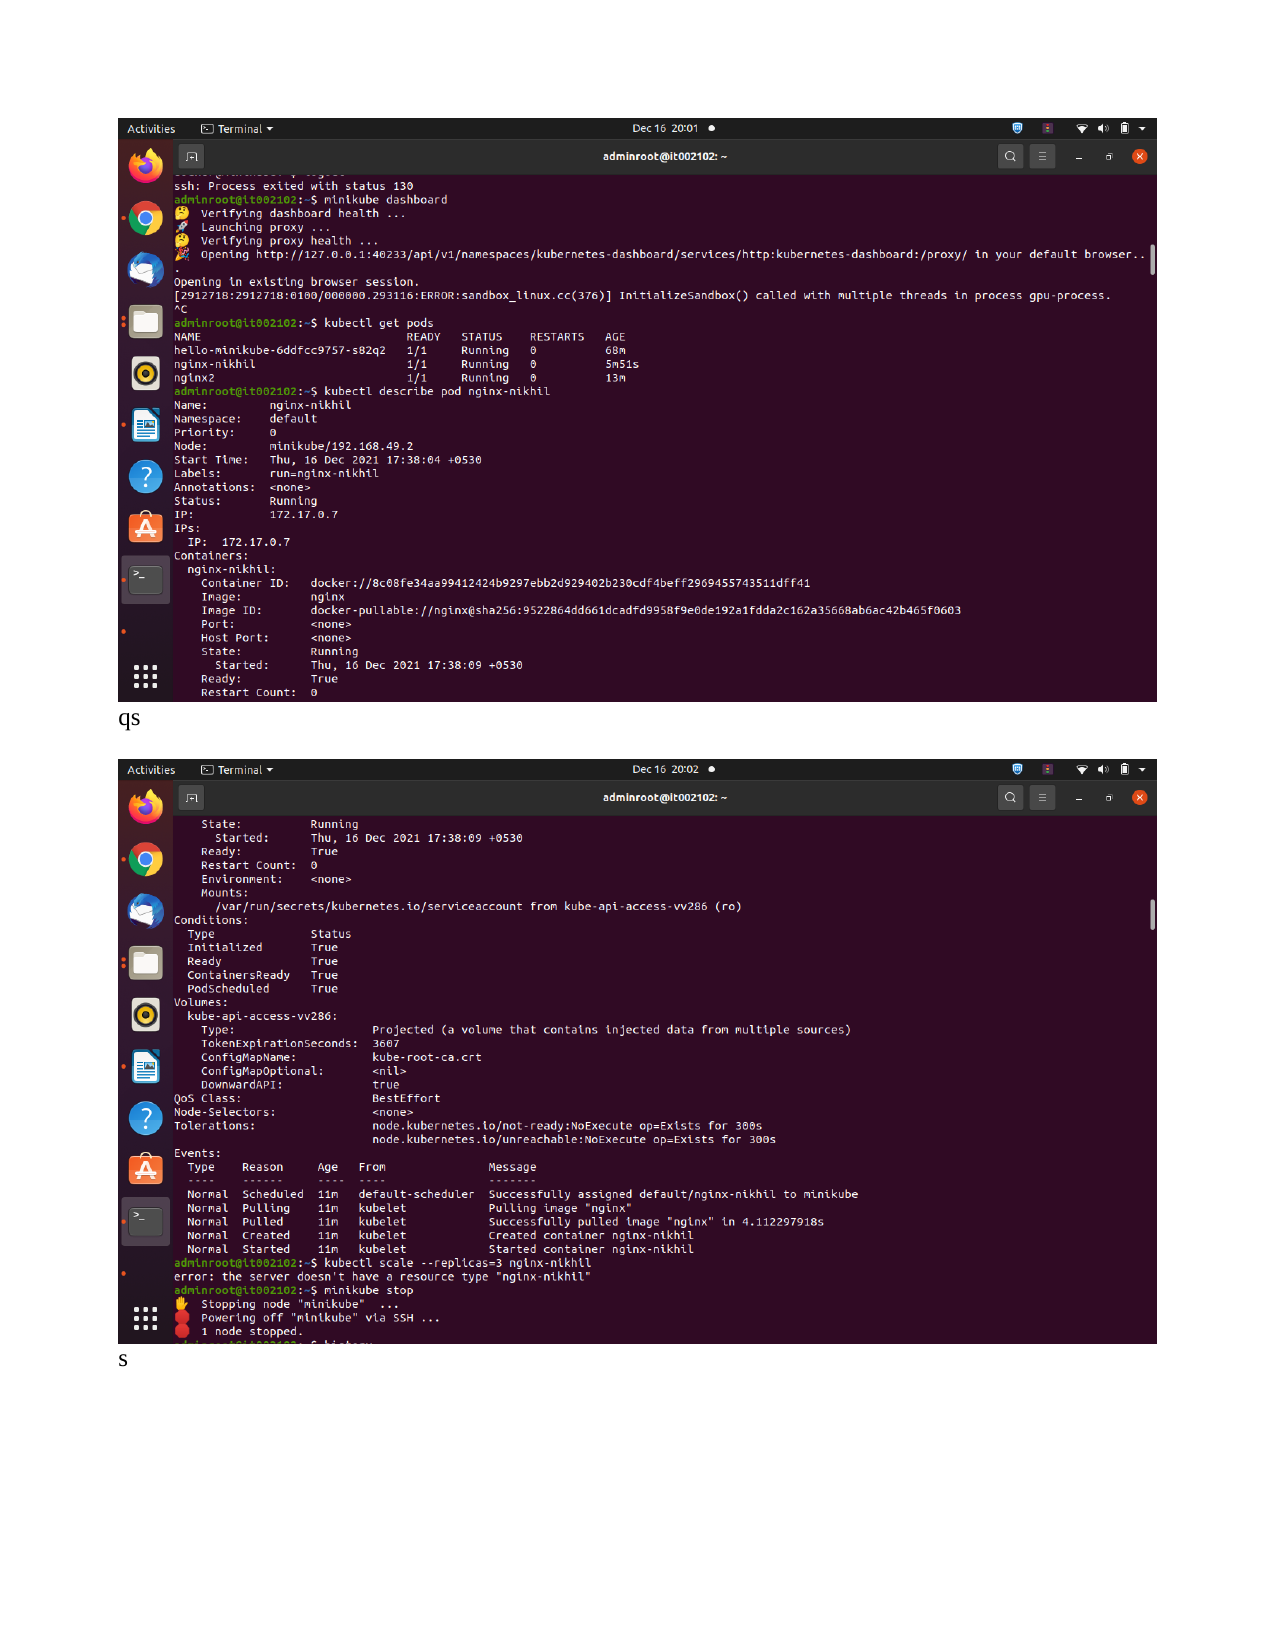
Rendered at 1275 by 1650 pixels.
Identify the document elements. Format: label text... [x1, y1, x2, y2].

text qs [118, 702, 1157, 731]
picture [118, 118, 1157, 702]
picture [118, 759, 1157, 1344]
text s [118, 1344, 1157, 1372]
